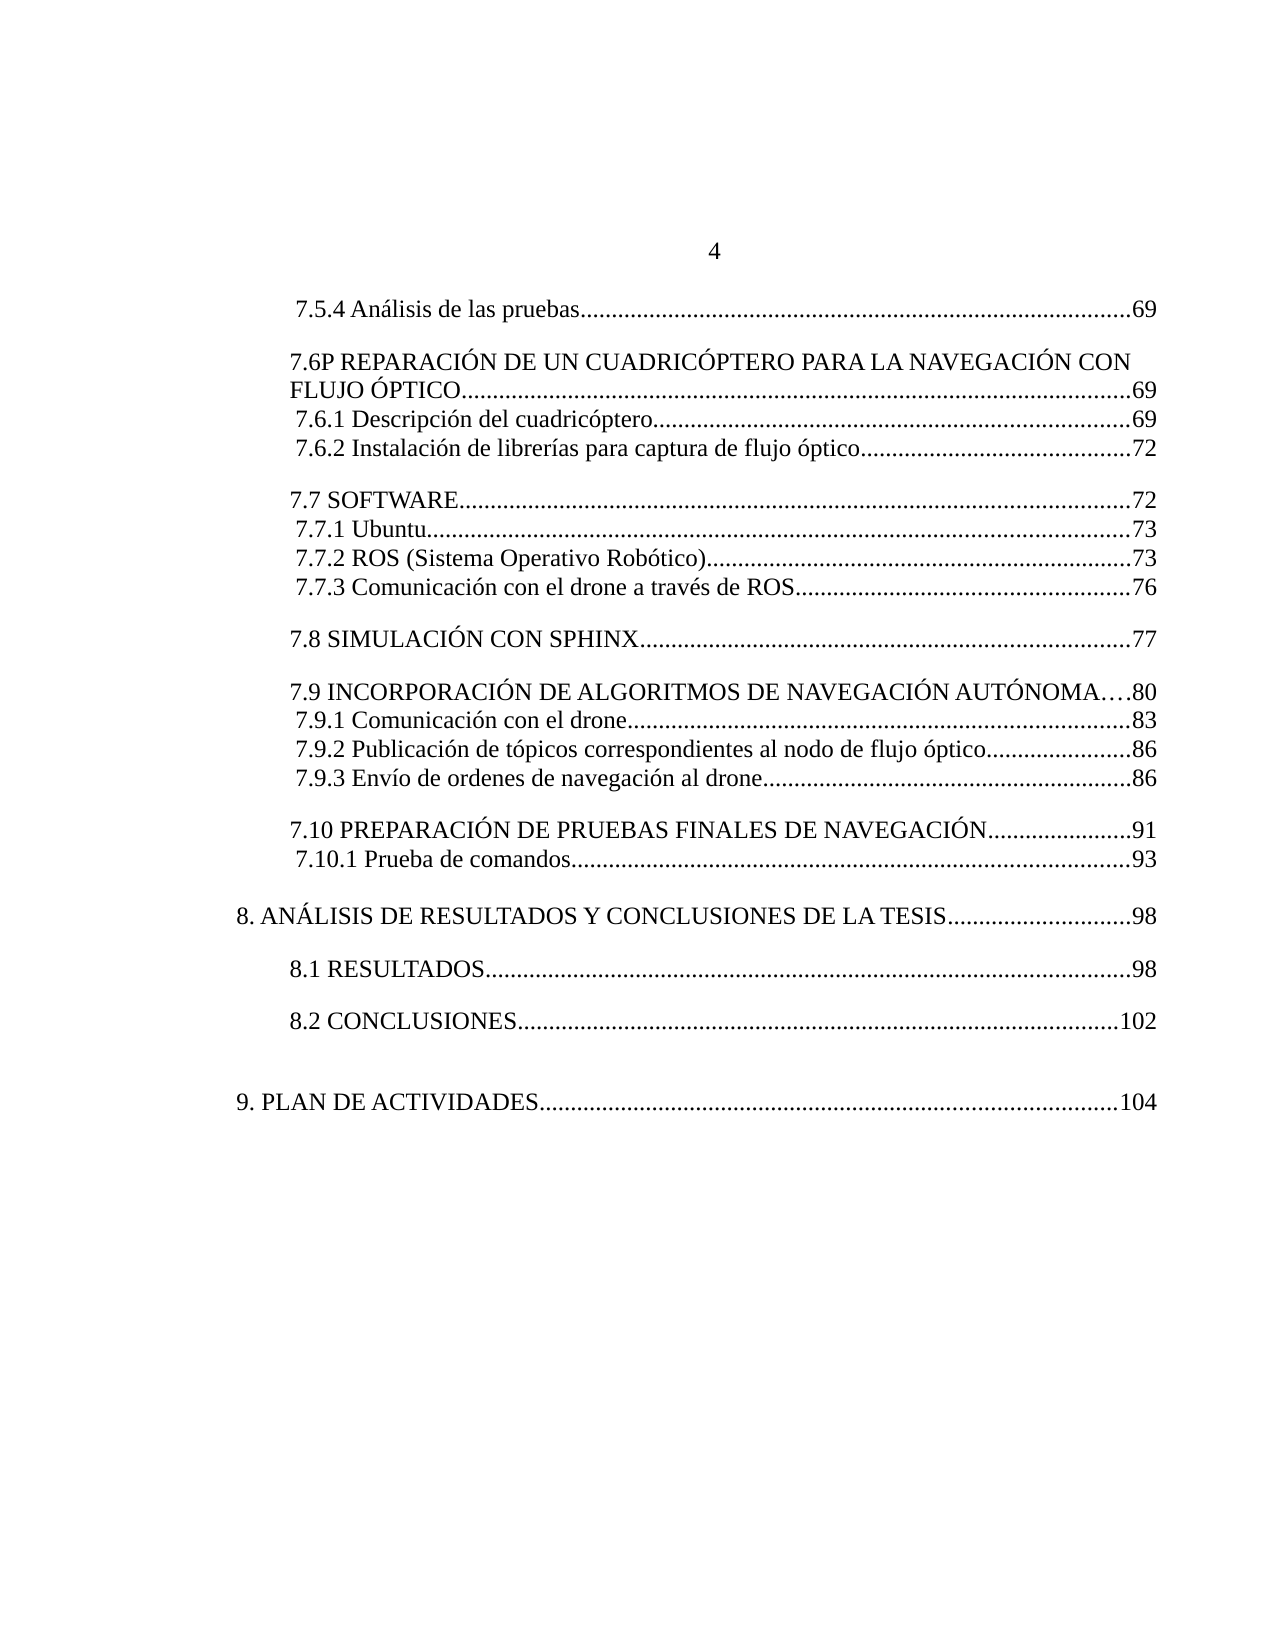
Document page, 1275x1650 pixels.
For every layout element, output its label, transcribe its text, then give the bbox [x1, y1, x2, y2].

text 7.9.3 Envío de ordenes de navegación al drone 86 [295, 763, 1157, 792]
text 7.7 SOFTWARE 72 [289, 486, 1157, 514]
text 7.7.2 ROS (Sistema Operativo Robótico) 73 [295, 543, 1157, 572]
text 7.7.3 Comunicación con el drone a través de ROS 76 [295, 572, 1157, 601]
text 7.5.4 Análisis de las pruebas 69 [295, 294, 1157, 323]
text 7.7.1 Ubuntu 73 [295, 514, 1157, 543]
text 8.1 RESULTADOS 98 [289, 954, 1157, 983]
text 7.6P REPARACIÓN DE UN CUADRICÓPTERO PARA LA NAVEGACIÓN CON FLUJO ÓPTICO 69 [289, 347, 1157, 404]
text 7.6.1 Descripción del cuadricóptero 69 [295, 404, 1157, 433]
text 7.6.2 Instalación de librerías para captura de flujo óptico 72 [295, 433, 1157, 462]
text 7.9.1 Comunicación con el drone 83 [295, 705, 1157, 734]
text 7.8 SIMULACIÓN CON SPHINX 77 [289, 624, 1157, 653]
text 7.10.1 Prueba de comandos 93 [295, 844, 1157, 873]
text 7.10 PREPARACIÓN DE PRUEBAS FINALES DE NAVEGACIÓN 91 [289, 815, 1157, 844]
text 8.2 CONCLUSIONES 102 [289, 1006, 1157, 1035]
text 7.9 INCORPORACIÓN DE ALGORITMOS DE NAVEGACIÓN AUTÓNOMA 80 [289, 677, 1157, 705]
text 8. ANÁLISIS DE RESULTADOS Y CONCLUSIONES DE LA TESIS 98 [236, 901, 1157, 930]
text 7.9.2 Publicación de tópicos correspondientes al nodo de flujo óptico 86 [295, 734, 1157, 763]
text 9. PLAN DE ACTIVIDADES 104 [236, 1087, 1157, 1116]
